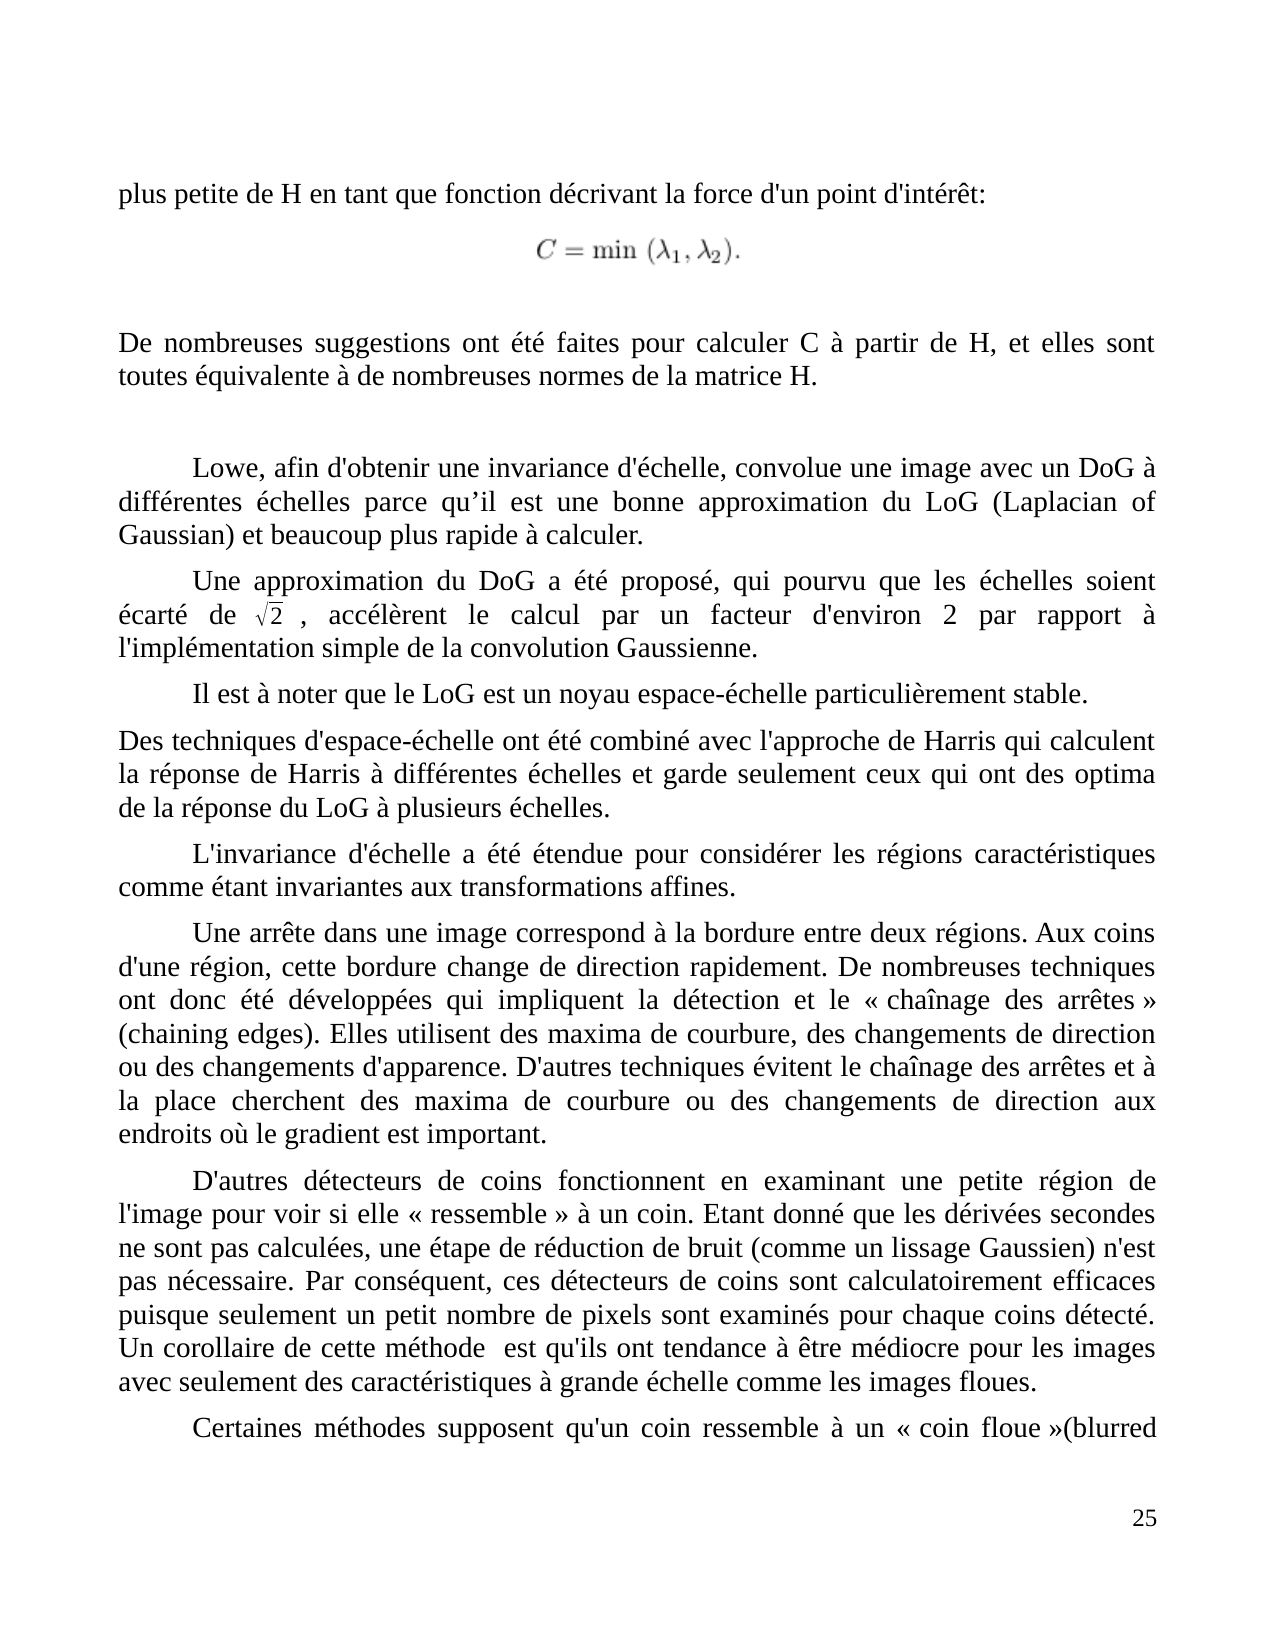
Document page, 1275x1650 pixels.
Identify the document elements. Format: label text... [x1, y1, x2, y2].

picture [525, 222, 750, 279]
text De nombreuses suggestions ont été faites pour calculer C à partir de H, et elles sont toutes équivalente à de nombreuses normes de la matrice H. [118, 325, 1157, 392]
text D'autres détecteurs de coins fonctionnent en examinant une petite région de l'image pour voir si elle « ressemble » à un coin. Etant donné que les dérivées secondes ne sont pas calculées, une étape de réduction de bruit (comme un lissage Gaussien) n'est pas nécessaire. Par conséquent, ces détecteurs de coins sont calculatoirement efficaces puisque seulement un petit nombre de pixels sont examinés pour chaque coins détecté. Un corollaire de cette méthode est qu'ils ont tendance à être médiocre pour les images avec seulement des caractéristiques à grande échelle comme les images floues. [118, 1163, 1157, 1397]
text Il est à noter que le LoG est un noyau espace-échelle particulièrement stable. [118, 677, 1157, 710]
text Une arrête dans une image correspond à la bordure entre deux régions. Aux coins d'une région, cette bordure change de direction rapidement. De nombreuses techniques ont donc été développées qui impliquent la détection et le « chaînage des arrêtes » (chaining edges). Elles utilisent des maxima de courbure, des changements de direction ou des changements d'apparence. D'autres techniques évitent le chaînage des arrêtes et à la place cherchent des maxima de courbure ou des changements de direction aux endroits où le gradient est important. [118, 915, 1157, 1150]
text Des techniques d'espace-échelle ont été combiné avec l'approche de Harris qui calculent la réponse de Harris à différentes échelles et garde seulement ceux qui ont des optima de la réponse du LoG à plusieurs échelles. [118, 723, 1157, 823]
text Lowe, afin d'obtenir une invariance d'échelle, convolue une image avec un DoG à différentes échelles parce qu’il est une bonne approximation du LoG (Laplacian of Gaussian) et beaucoup plus rapide à calculer. [118, 450, 1157, 551]
text L'invariance d'échelle a été étendue pour considérer les régions caractéristiques comme étant invariantes aux transformations affines. [118, 836, 1157, 903]
text Une approximation du DoG a été proposé, qui pourvu que les échelles soient écarté de, accélèrent le calcul par un facteur d'environ 2 par rapport à l'implémentation simple de la convolution Gaussienne. [118, 563, 1157, 664]
text plus petite de H en tant que fonction décrivant la force d'un point d'intérêt: [118, 176, 1157, 210]
text Certaines méthodes supposent qu'un coin ressemble à un « coin floue »(blurred [118, 1410, 1157, 1443]
